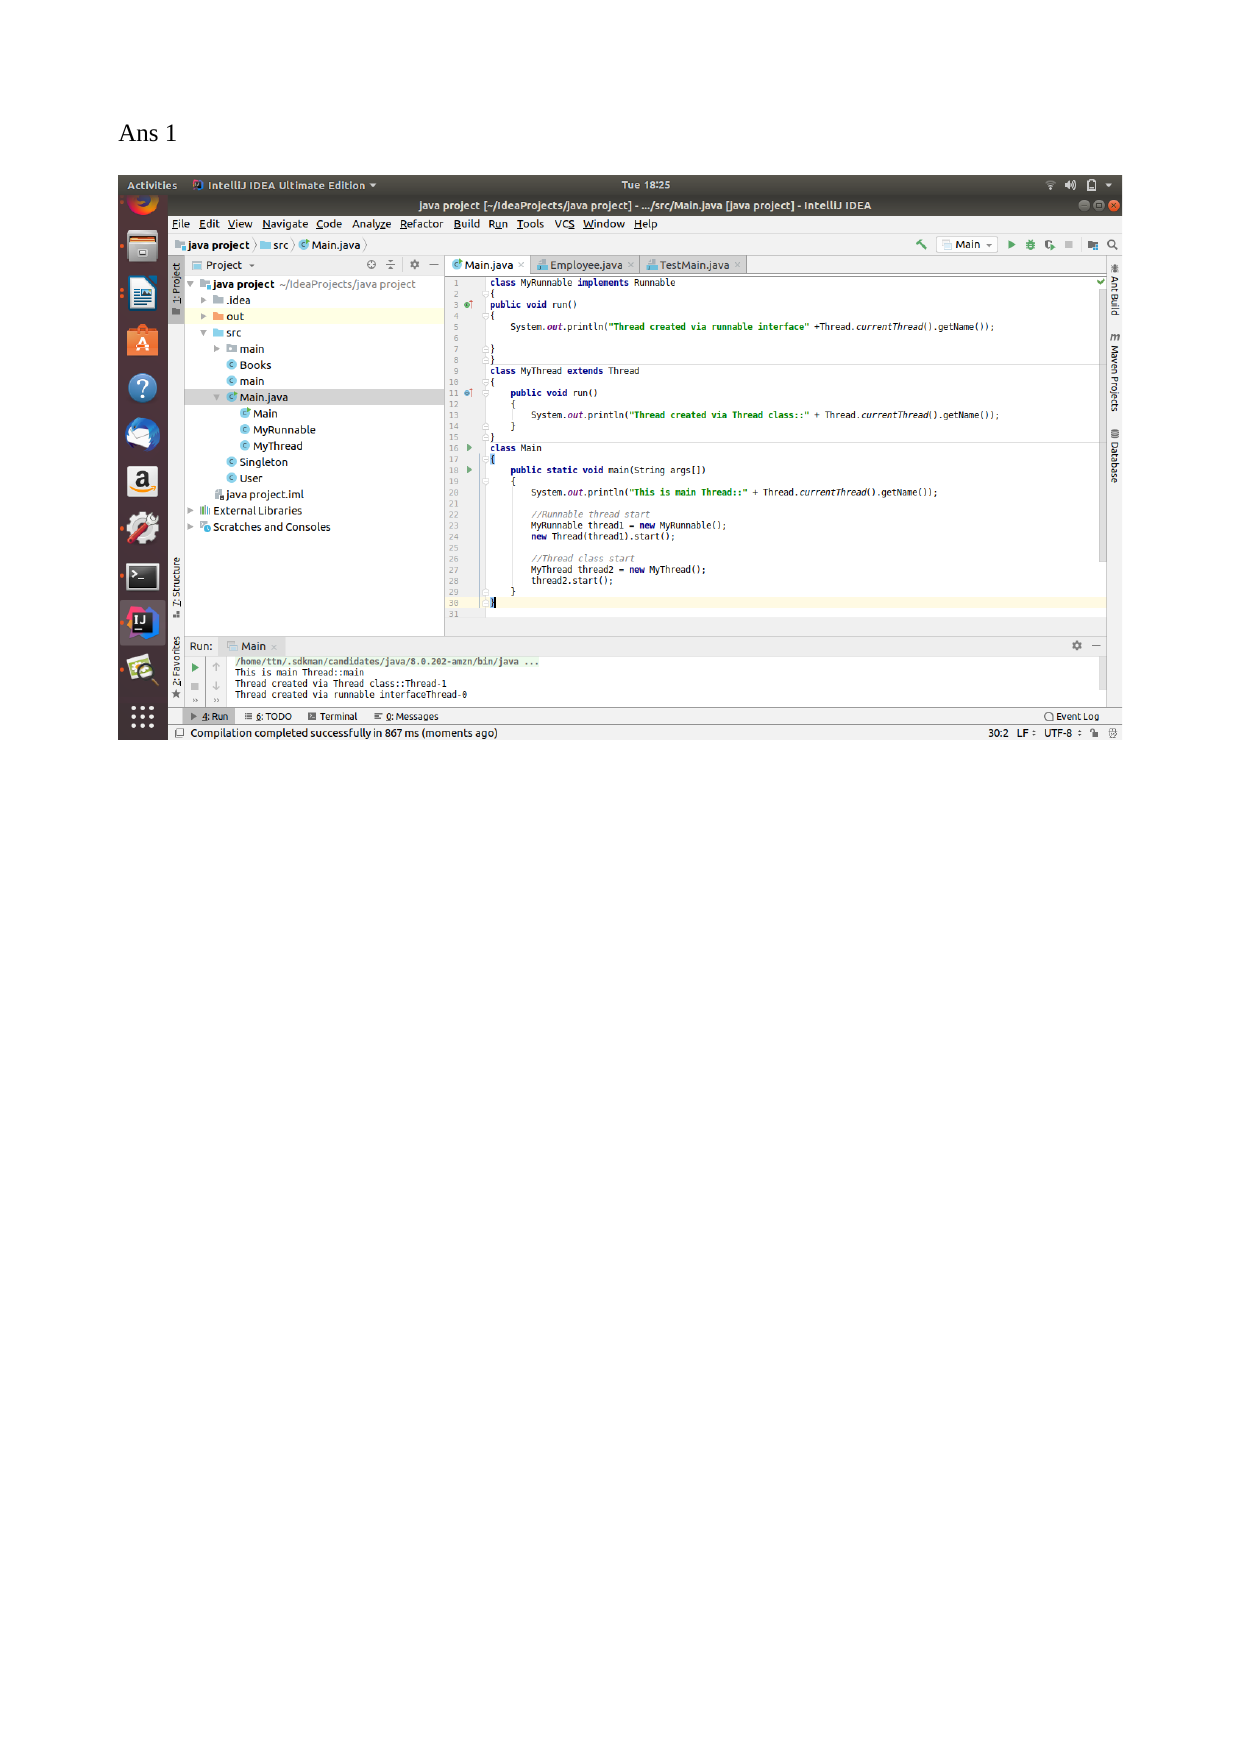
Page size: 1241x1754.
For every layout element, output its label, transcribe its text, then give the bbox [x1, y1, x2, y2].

text Ans 1 [118, 118, 1122, 147]
picture [118, 175, 1123, 740]
